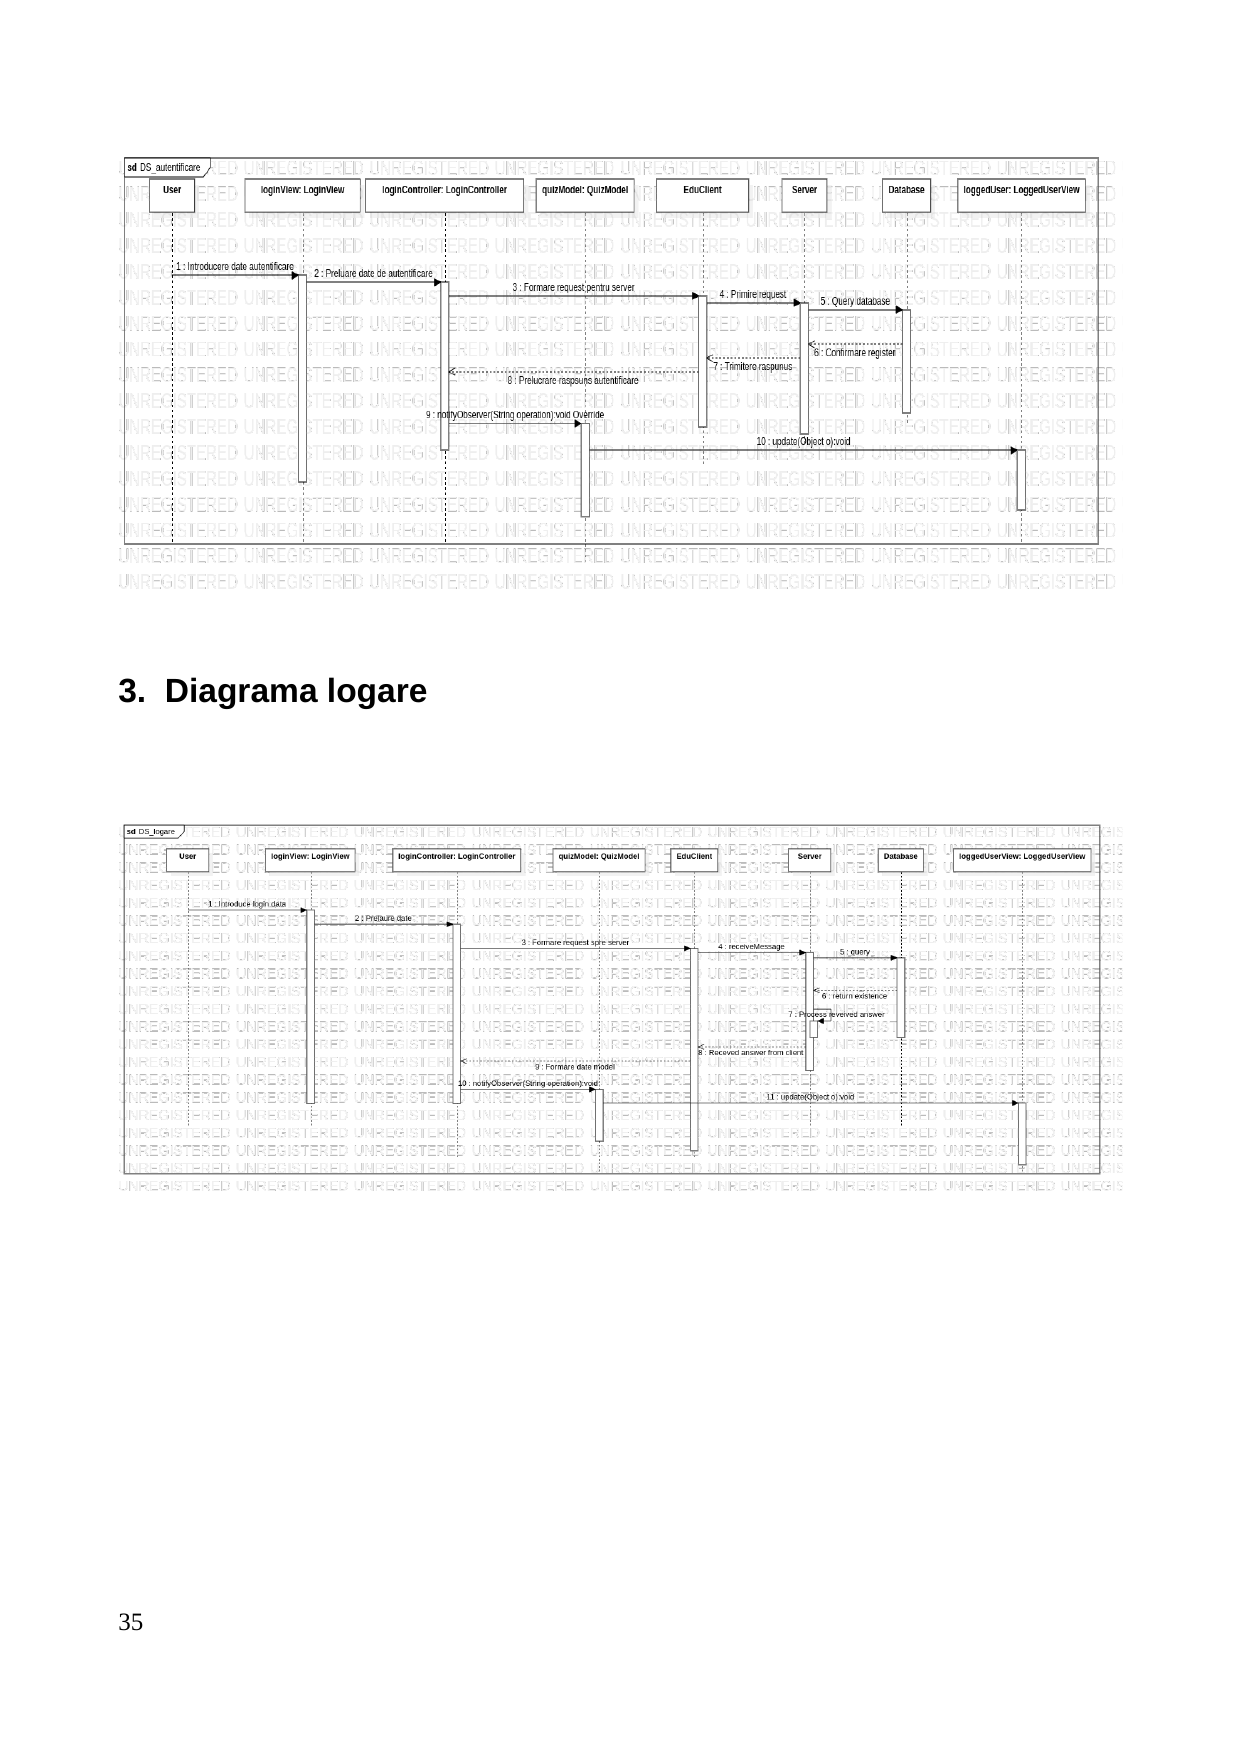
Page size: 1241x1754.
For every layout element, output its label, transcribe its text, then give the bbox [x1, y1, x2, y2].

subtitle 3. Diagrama logare [118, 671, 1122, 710]
picture [118, 819, 1123, 1197]
picture [118, 150, 1123, 599]
